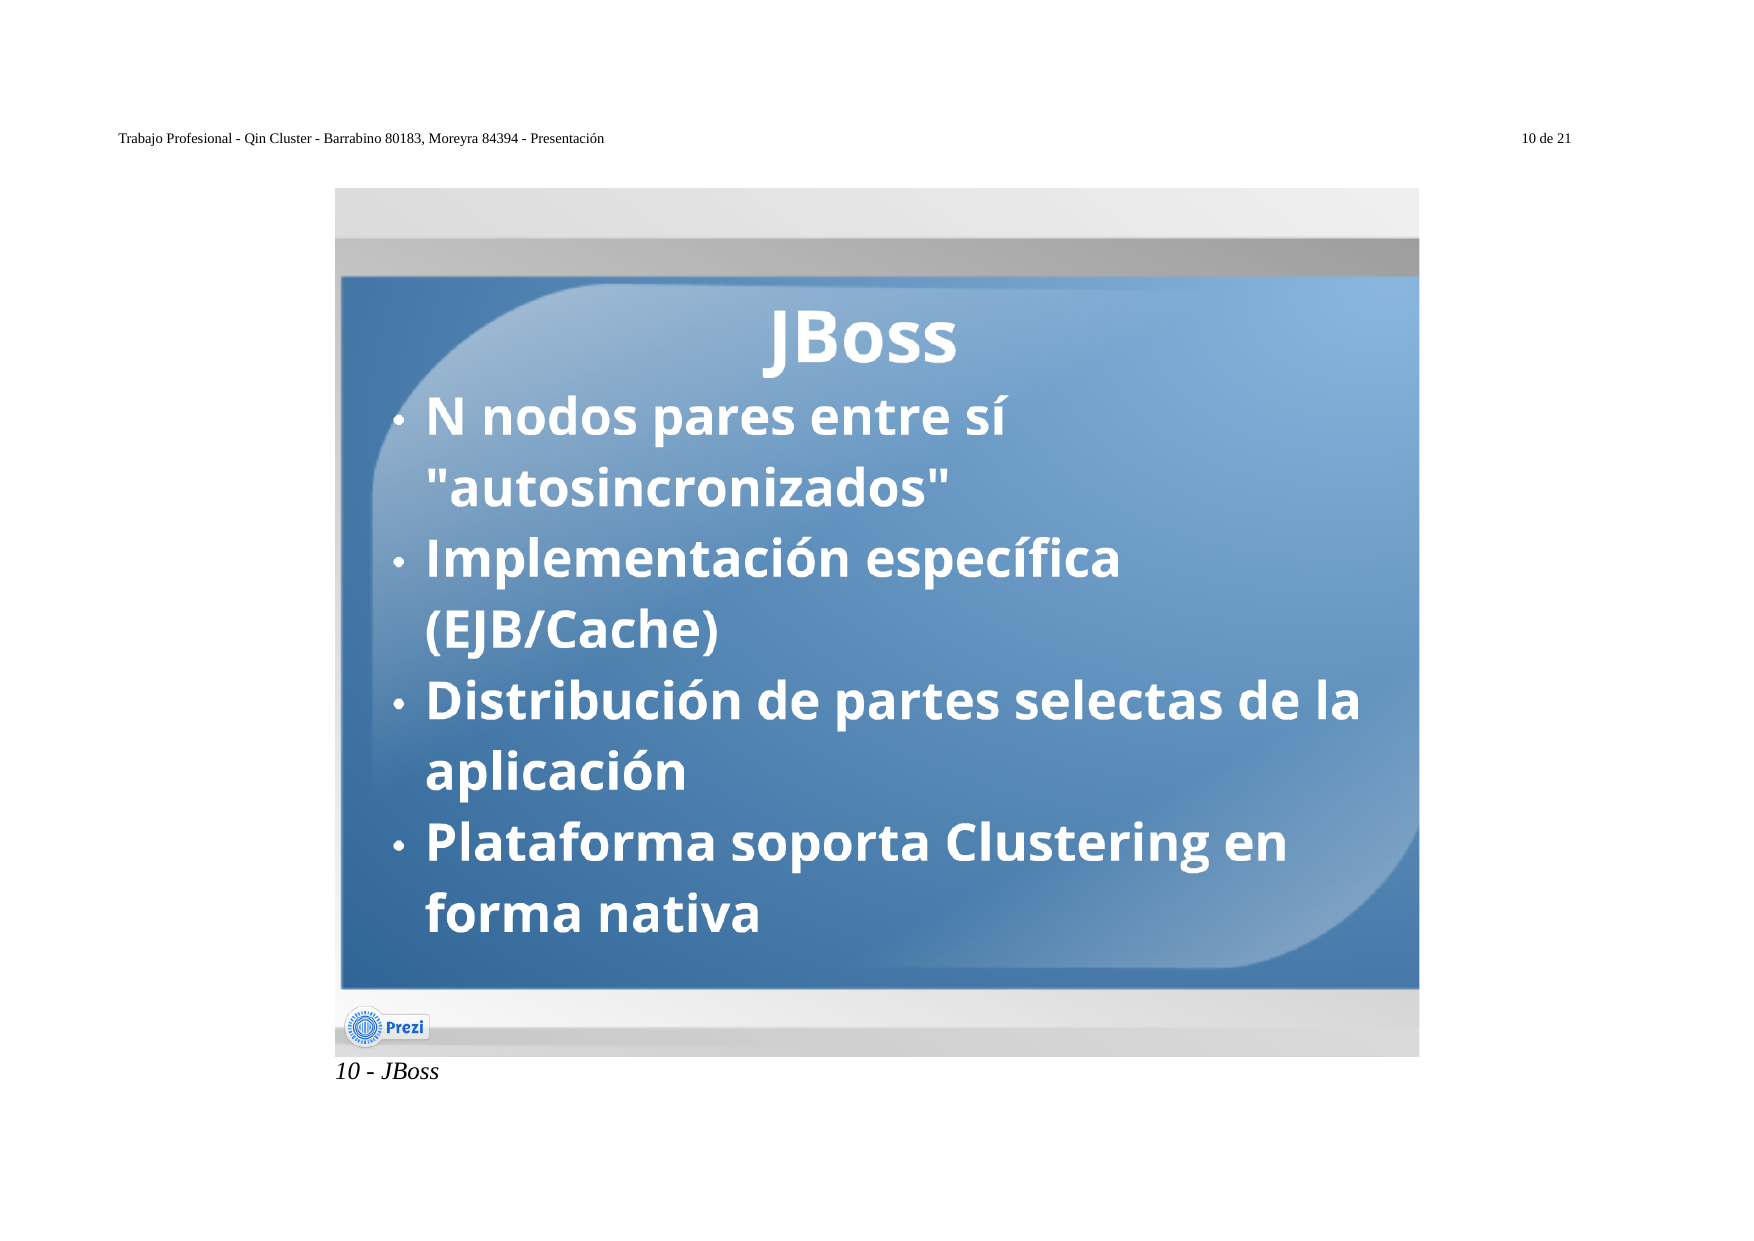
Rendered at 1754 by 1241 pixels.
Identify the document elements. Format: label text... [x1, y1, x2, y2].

picture [335, 188, 1420, 1057]
text 10 - JBoss [335, 1057, 1419, 1085]
